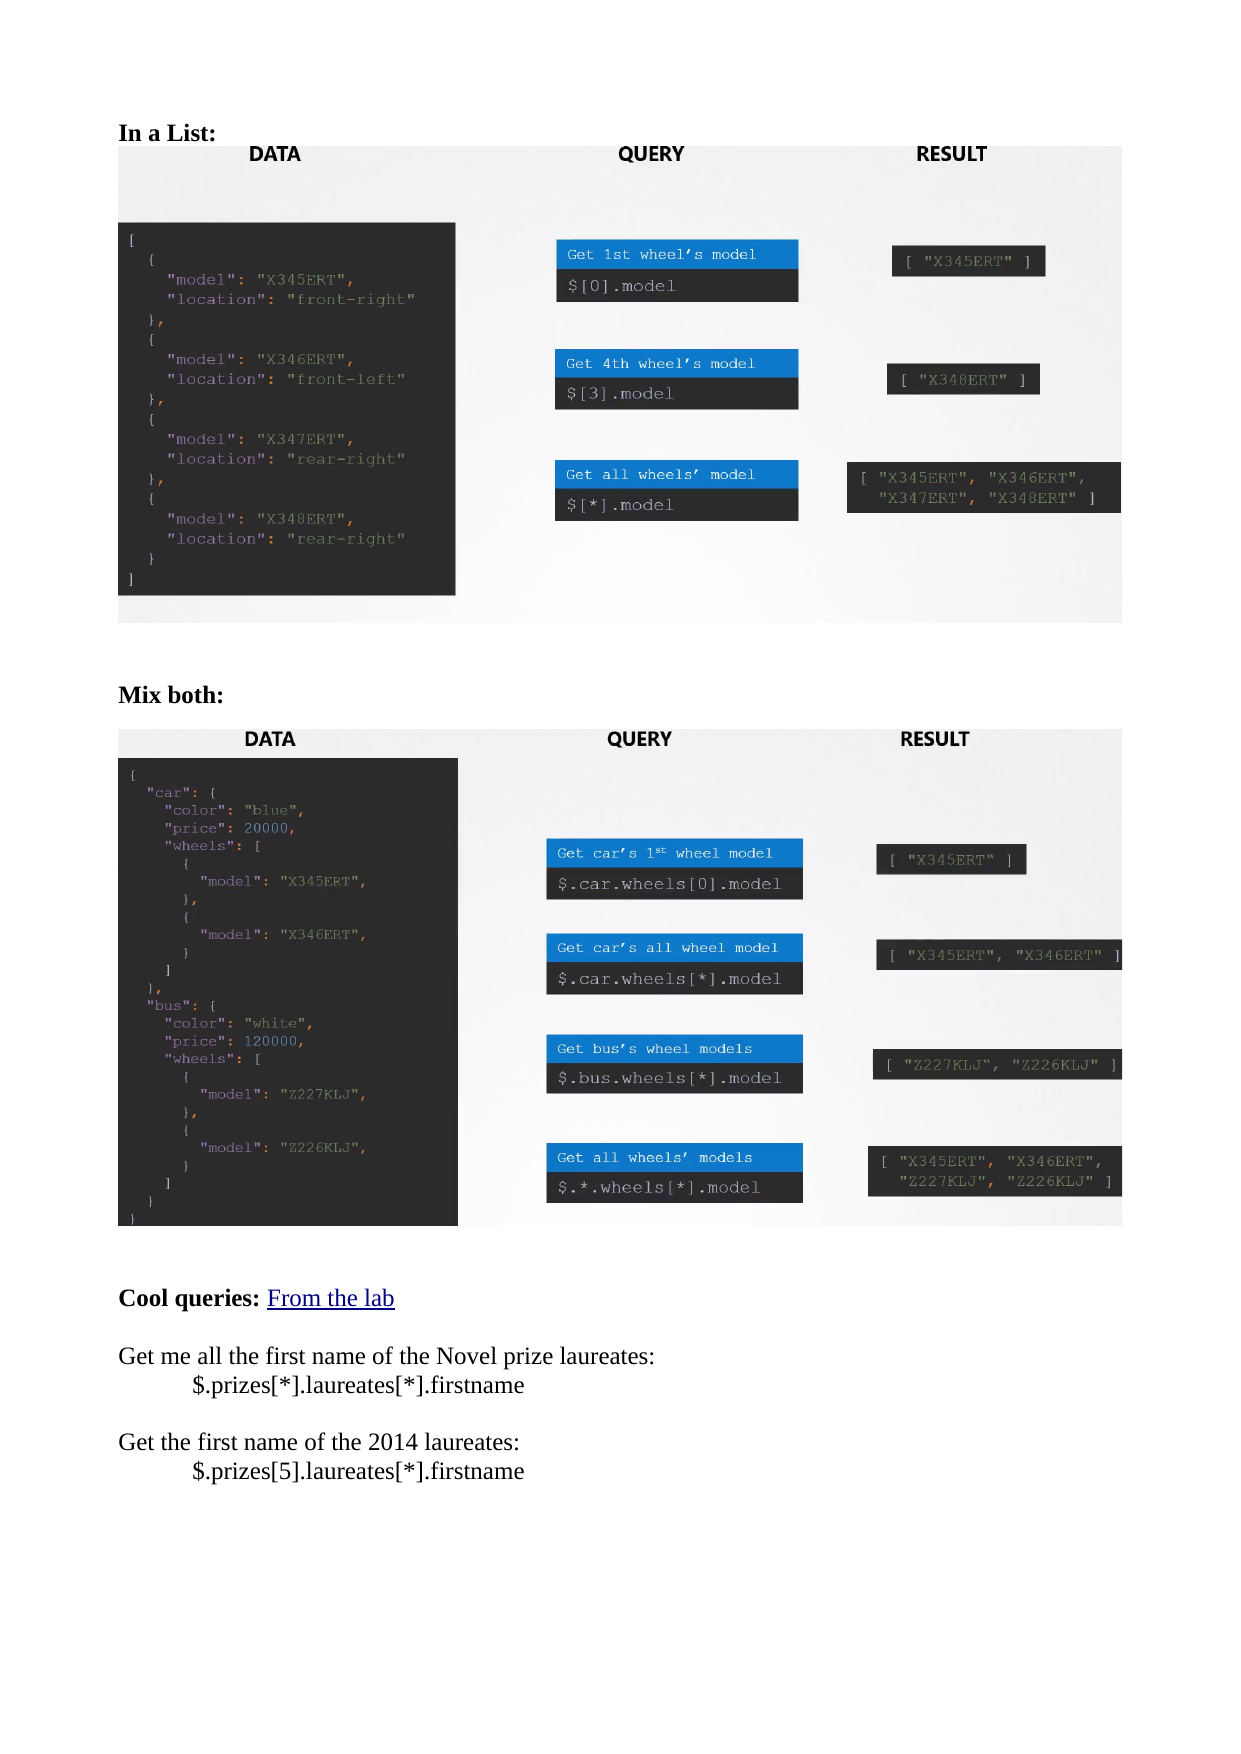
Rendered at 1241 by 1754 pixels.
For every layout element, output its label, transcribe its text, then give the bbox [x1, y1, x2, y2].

text Get me all the first name of the Novel prize laureates: [118, 1341, 1122, 1370]
picture [118, 146, 1123, 623]
text $.prizes[*].laureates[*].firstname [118, 1370, 1122, 1398]
text In a List: [118, 118, 1122, 146]
text $.prizes[5].laureates[*].firstname [118, 1456, 1122, 1485]
text Get the first name of the 2014 laureates: [118, 1427, 1122, 1456]
text Cool queries: From the lab [118, 1283, 1122, 1312]
picture [118, 729, 1123, 1226]
text Mix both: [118, 680, 1122, 709]
